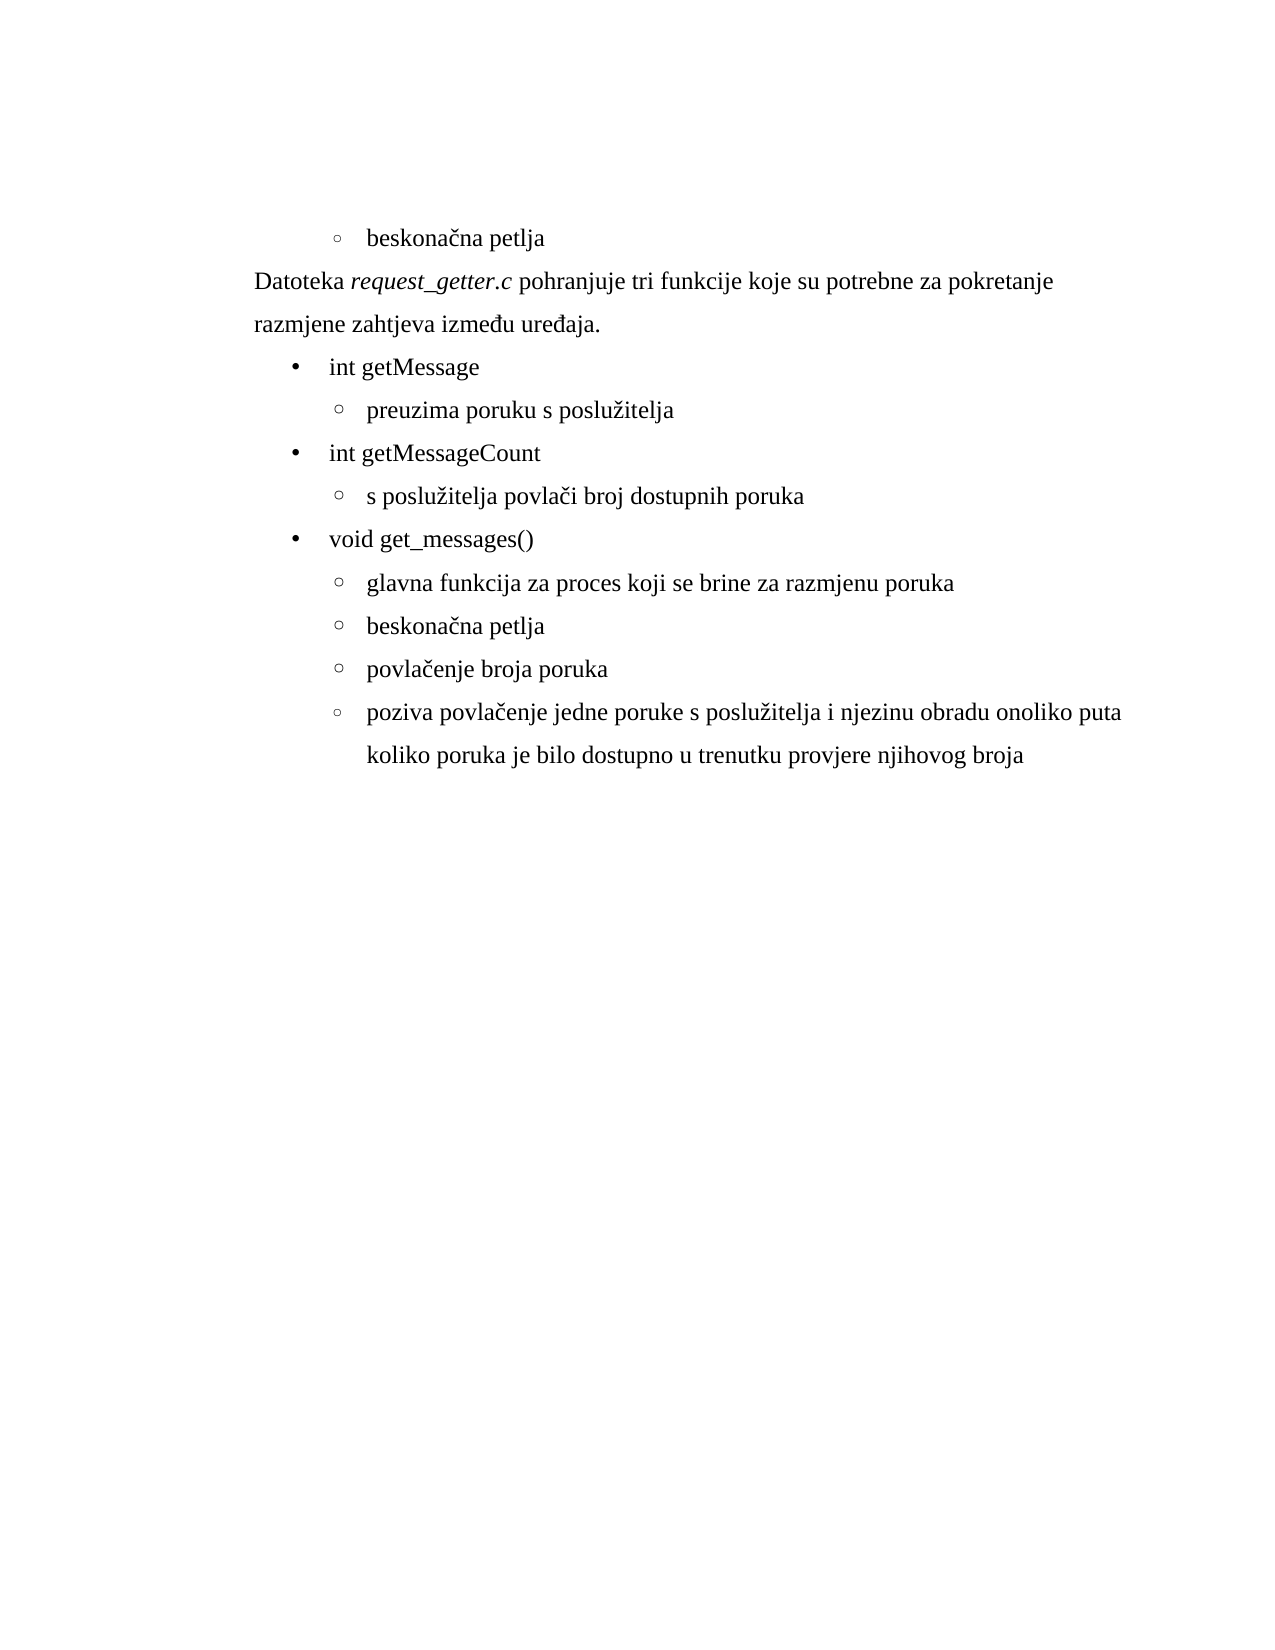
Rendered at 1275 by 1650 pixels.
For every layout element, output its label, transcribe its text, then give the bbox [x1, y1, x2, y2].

list beskonačna petlja [329, 223, 1127, 251]
list int getMessage [291, 352, 1127, 381]
list glavna funkcija za proces koji se brine za razmjenu poruka [329, 568, 1127, 596]
list void get_messages() [291, 524, 1127, 553]
list povlačenje broja poruka [329, 654, 1127, 683]
list poziva povlačenje jedne poruke s poslužitelja i njezinu obradu onoliko puta koliko poruka je bilo dostupno u trenutku provjere njihovog broja [329, 697, 1127, 769]
list s poslužitelja povlači broj dostupnih poruka [329, 481, 1127, 510]
list preuzima poruku s poslužitelja [329, 395, 1127, 424]
text Datoteka request_getter.c pohranjuje tri funkcije koje su potrebne za pokretanje razmjene zahtjeva između uređaja. [254, 266, 1127, 338]
list beskonačna petlja [329, 611, 1127, 639]
list int getMessageCount [291, 438, 1127, 467]
